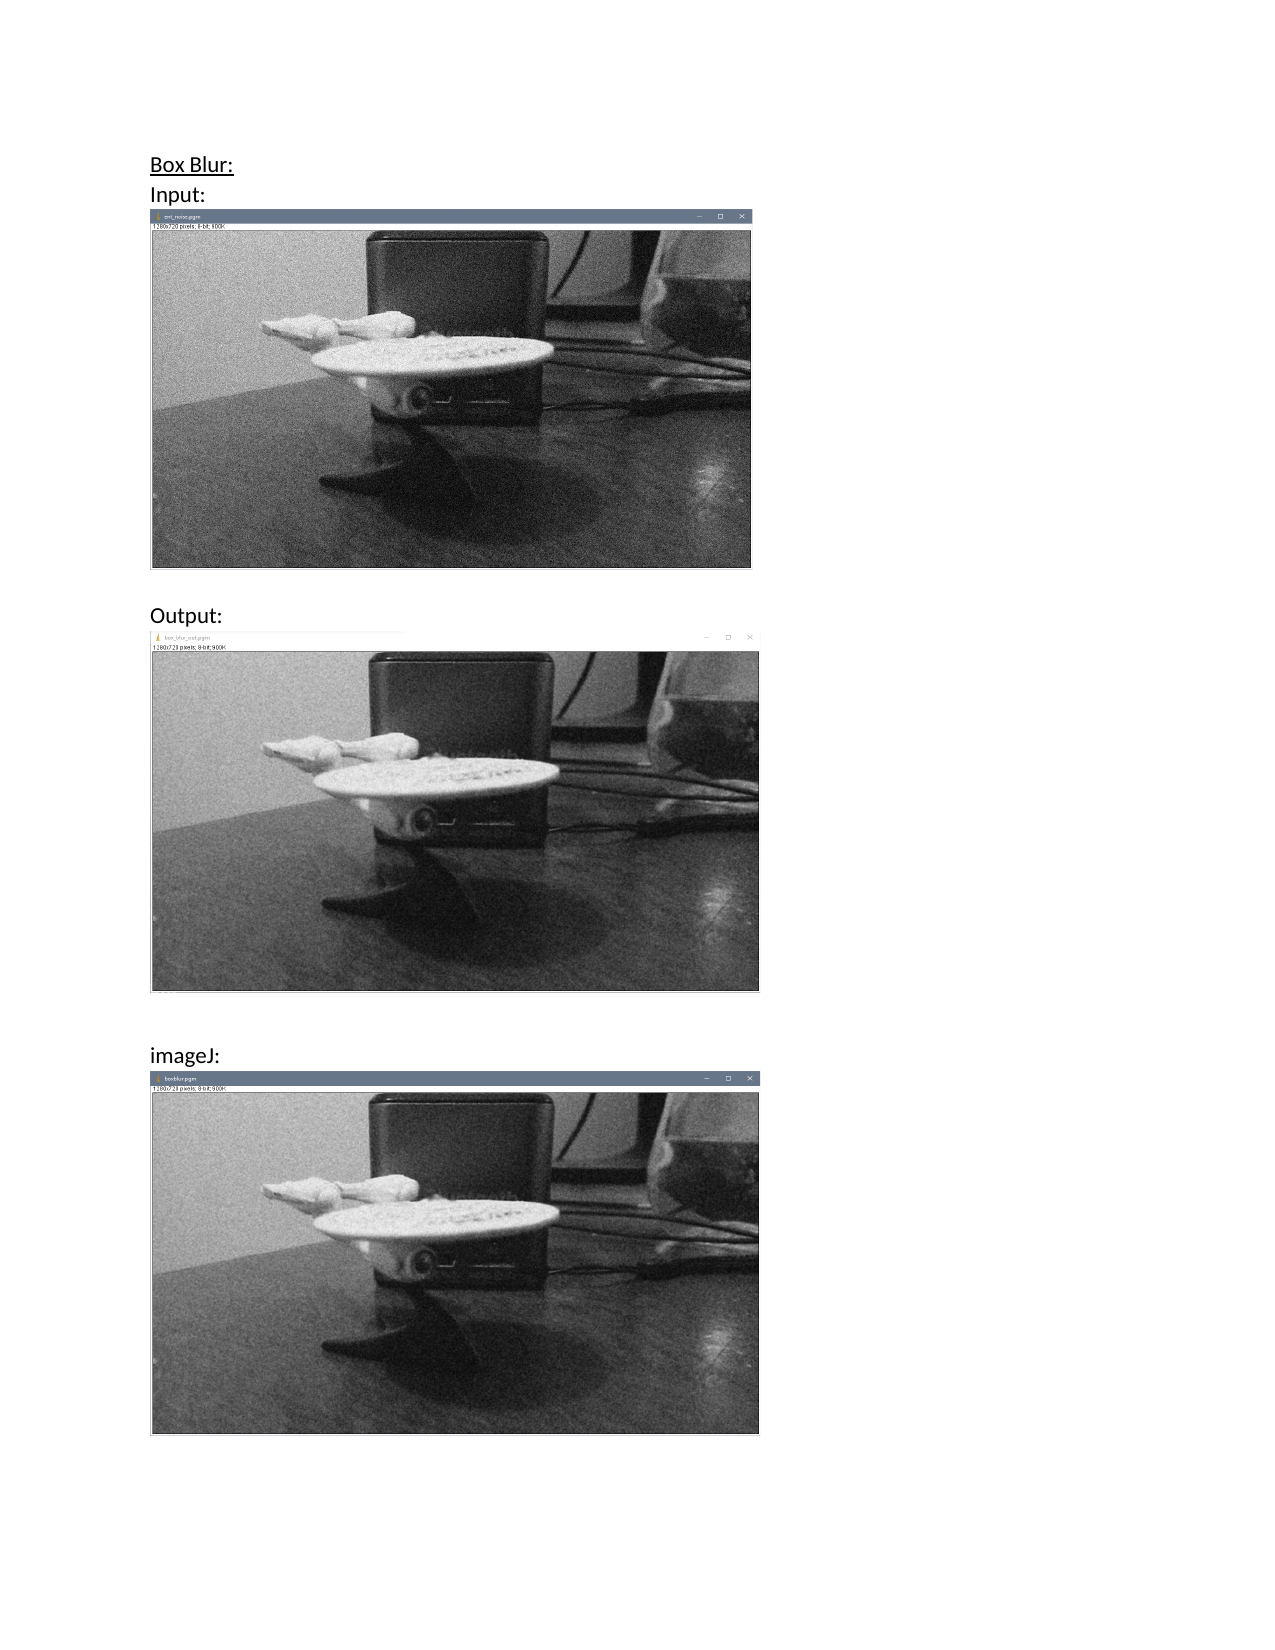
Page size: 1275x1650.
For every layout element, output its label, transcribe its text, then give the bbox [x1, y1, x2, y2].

text Box Blur: Input: Output: [150, 150, 1125, 1023]
text imageJ: [150, 1041, 1125, 1496]
